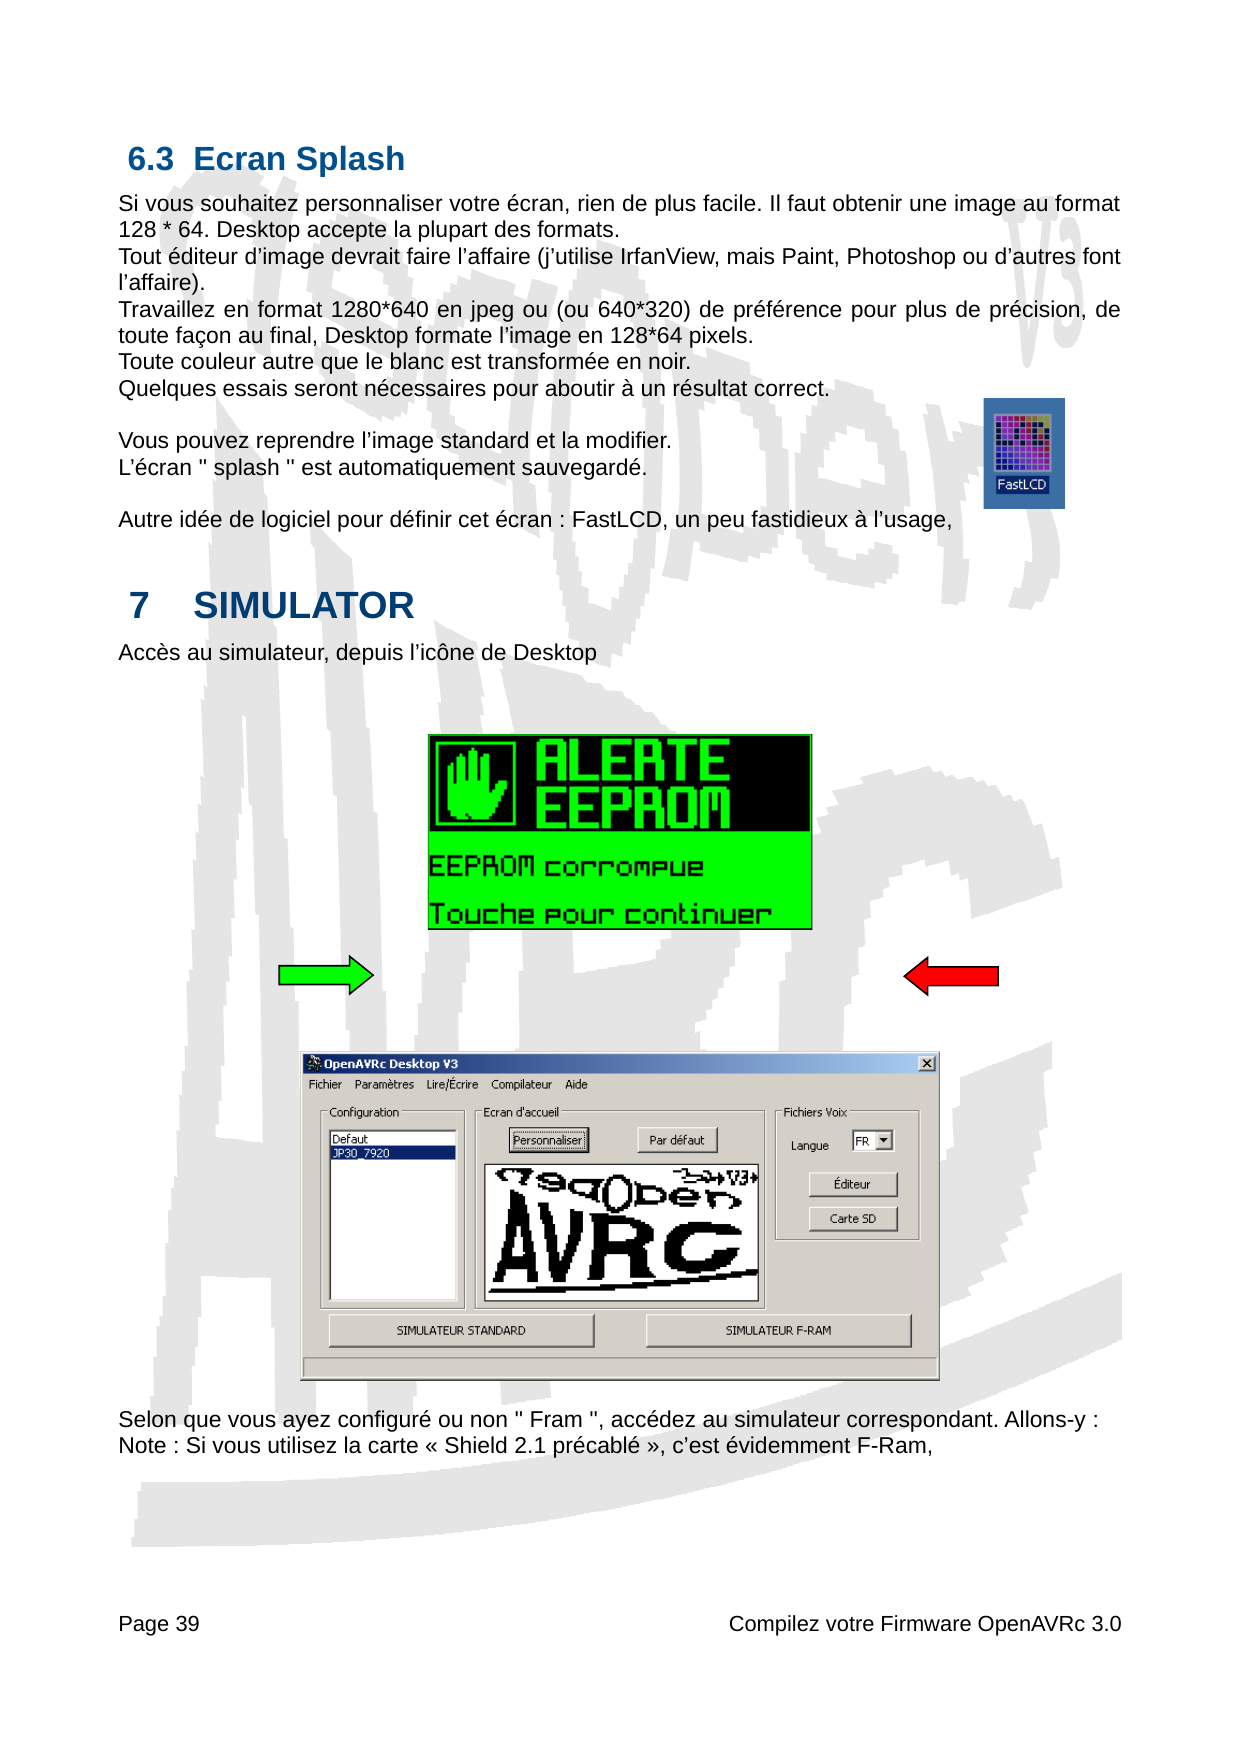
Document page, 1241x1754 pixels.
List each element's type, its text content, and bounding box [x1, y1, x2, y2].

text Travaillez en format 1280*640 en jpeg ou (ou 640*320) de préférence pour plus de précision, de toute façon au final, Desktop formate l’image en 128*64 pixels. [118, 296, 1122, 348]
subtitle Ecran Splash [118, 139, 1122, 178]
picture [300, 1051, 940, 1381]
text Autre idée de logiciel pour définir cet écran : FastLCD, un peu fastidieux à l’usage, [118, 506, 1122, 533]
text [1065, 427, 1122, 454]
text Note : Si vous utilisez la carte « Shield 2.1 précablé », c’est évidemment F-Ram, [118, 1432, 1122, 1459]
picture [427, 734, 813, 930]
text Tout éditeur d’image devrait faire l’affaire (j’utilise IrfanView, mais Paint, Photoshop ou d’autres font l’affaire). [118, 243, 1122, 296]
text [1065, 454, 1122, 480]
text Accès au simulateur, depuis l’icône de Desktop [118, 639, 1122, 665]
text Vous pouvez reprendre l’image standard et la modifier. [118, 427, 983, 454]
text Si vous souhaitez personnaliser votre écran, rien de plus facile. Il faut obtenir une image au format 128 * 64. Desktop accepte la plupart des formats. [118, 190, 1122, 243]
text L’écran '' splash '' est automatiquement sauvegardé. [118, 454, 983, 480]
subtitle SIMULATOR [118, 583, 1122, 627]
text Quelques essais seront nécessaires pour aboutir à un résultat correct. [118, 374, 1122, 401]
text Toute couleur autre que le blanc est transformée en noir. [118, 348, 1122, 374]
text Selon que vous ayez configuré ou non '' Fram '', accédez au simulateur correspondant. Allons-y : [118, 1406, 1122, 1432]
